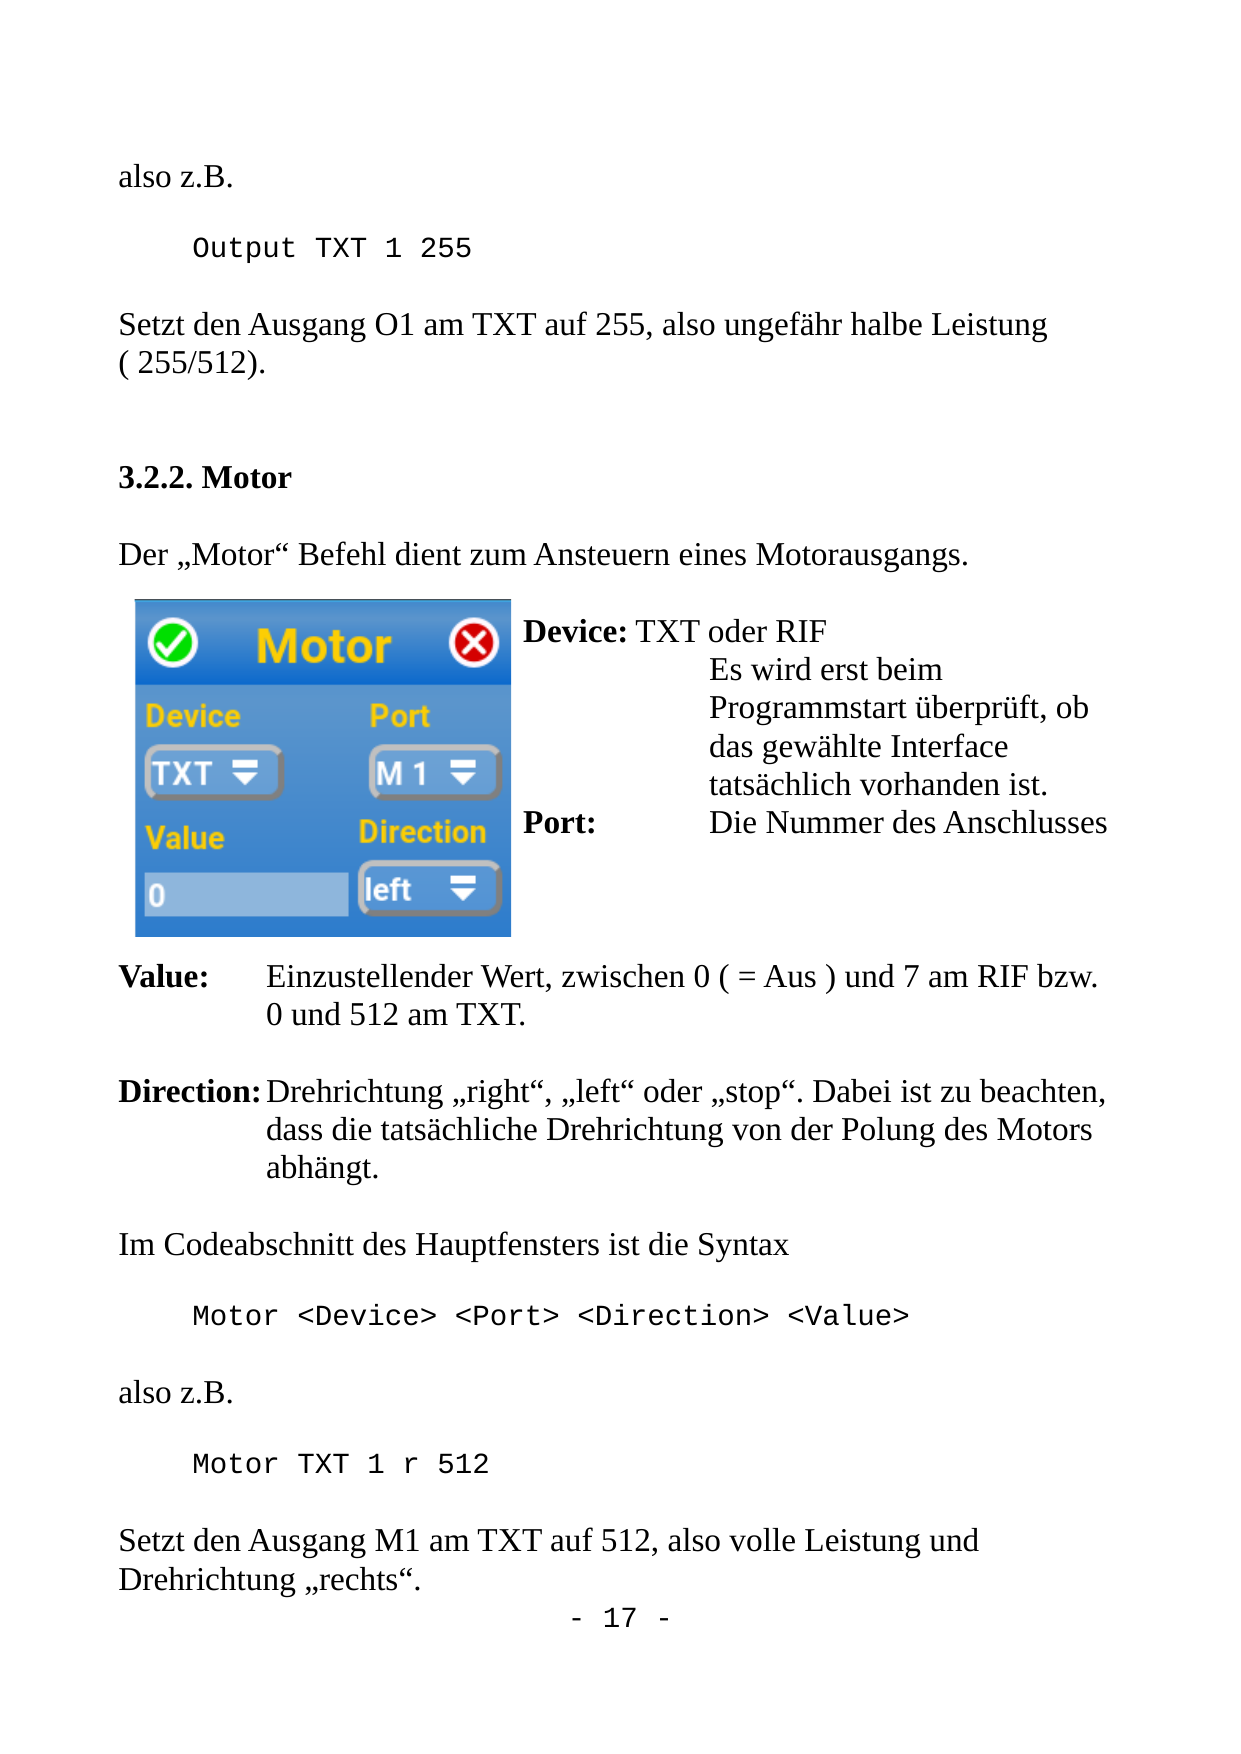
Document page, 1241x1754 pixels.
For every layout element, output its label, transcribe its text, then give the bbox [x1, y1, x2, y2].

text Output TXT 1 255 [118, 233, 1122, 266]
text [118, 649, 134, 803]
text Es wird erst beim Programmstart überprüft, ob das gewählte Interface tatsächlich vorhanden ist. [512, 649, 1122, 803]
text Setzt den Ausgang M1 am TXT auf 512, also volle Leistung und Drehrichtung „rechts“. [118, 1521, 1122, 1597]
text Port: Die Nummer des Anschlusses [512, 803, 1122, 841]
text 3.2.2. Motor [118, 458, 1122, 496]
text abhängt. [118, 1148, 1122, 1186]
text Im Codeabschnitt des Hauptfensters ist die Syntax [118, 1224, 1122, 1263]
text Device: TXT oder RIF [512, 611, 1122, 649]
text [118, 611, 134, 649]
text also z.B. [118, 1372, 1122, 1411]
text dass die tatsächliche Drehrichtung von der Polung des Motors [118, 1109, 1122, 1148]
text Setzt den Ausgang O1 am TXT auf 255, also ungefähr halbe Leistung ( 255/512). [118, 304, 1122, 381]
text Der „Motor“ Befehl dient zum Ansteuern eines Motorausgangs. [118, 534, 1122, 573]
text Motor <Device> <Port> <Direction> <Value> [118, 1301, 1122, 1334]
text Value: Einzustellender Wert, zwischen 0 ( = Aus ) und 7 am RIF bzw. 0 und 512 am TXT. [118, 956, 1122, 1033]
text also z.B. [118, 156, 1122, 195]
picture [134, 599, 512, 937]
text Direction: Drehrichtung „right“, „left“ oder „stop“. Dabei ist zu beachten, [118, 1071, 1122, 1109]
text Motor TXT 1 r 512 [118, 1449, 1122, 1482]
